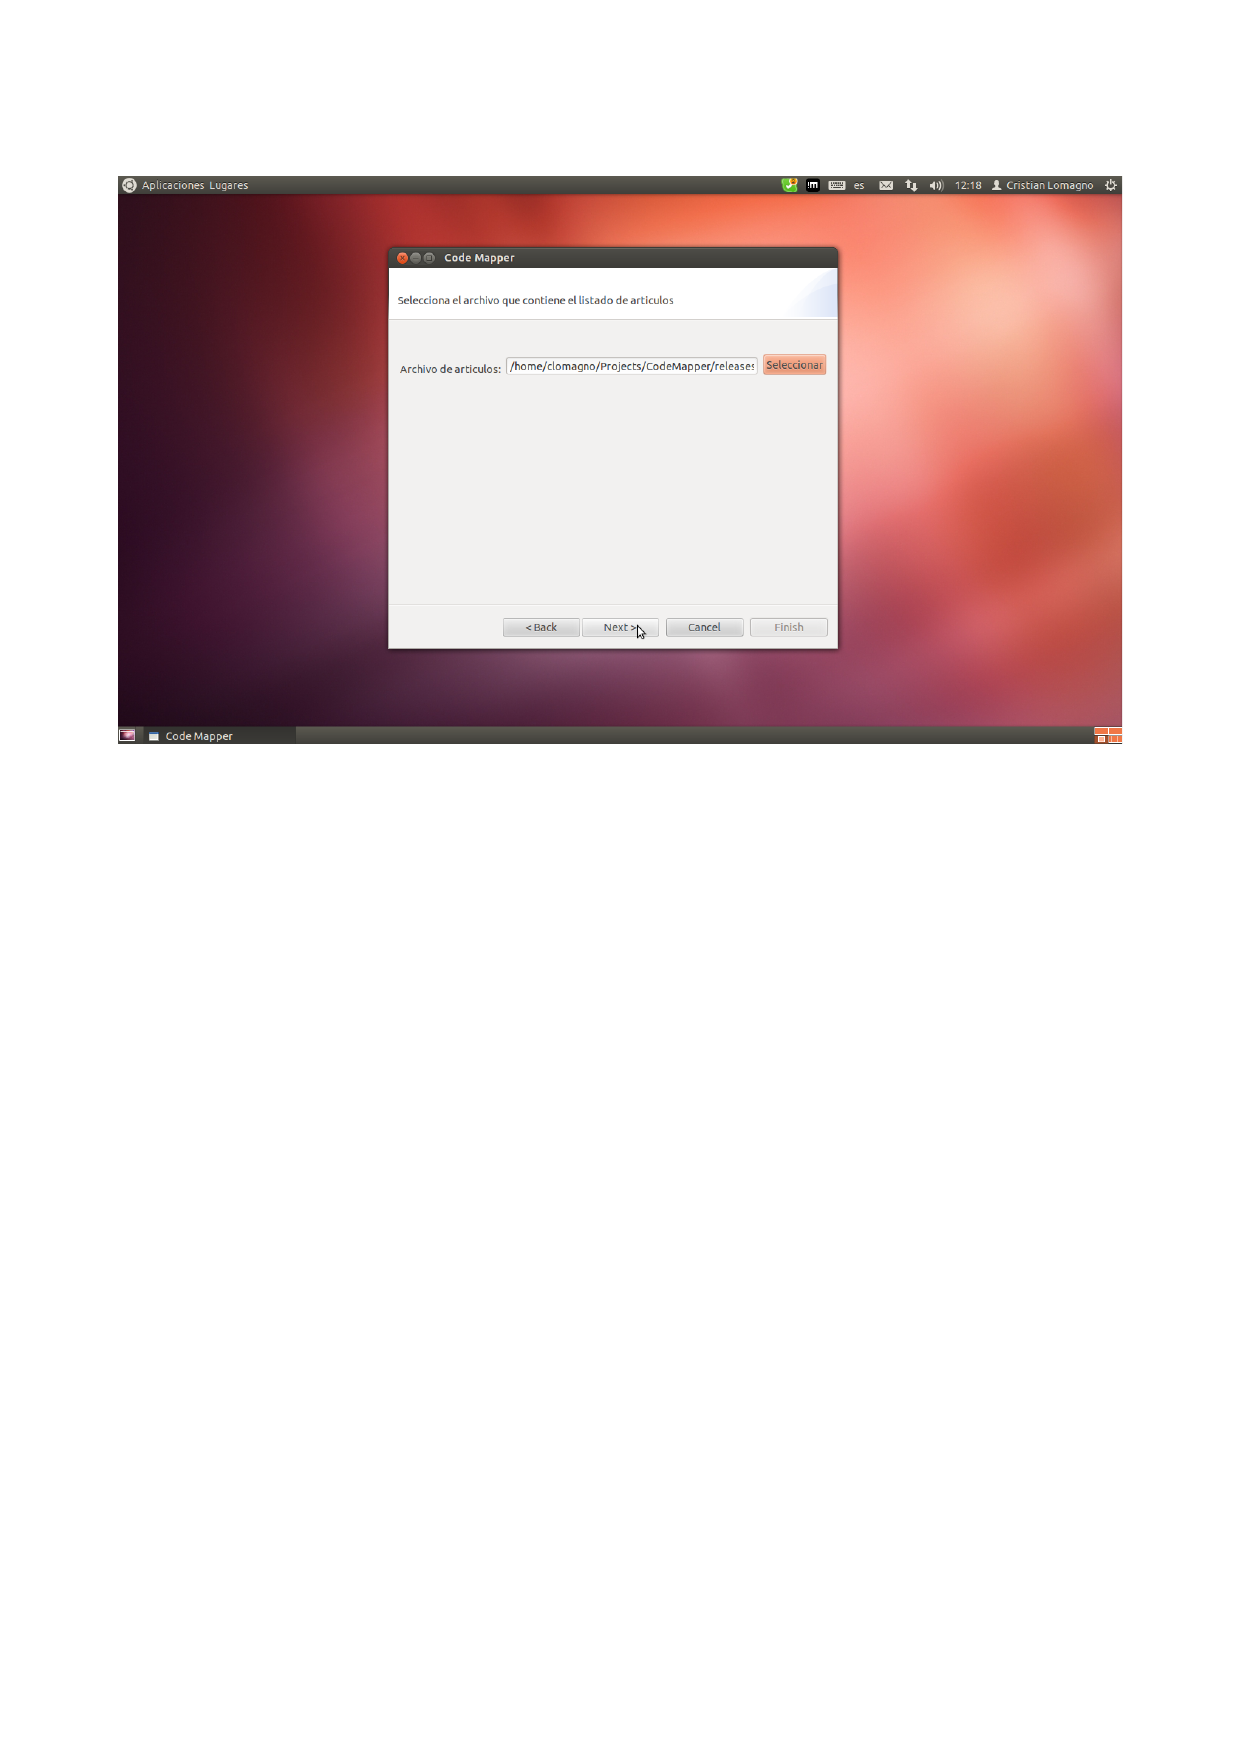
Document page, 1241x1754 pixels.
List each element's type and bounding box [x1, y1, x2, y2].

picture [118, 176, 1123, 744]
